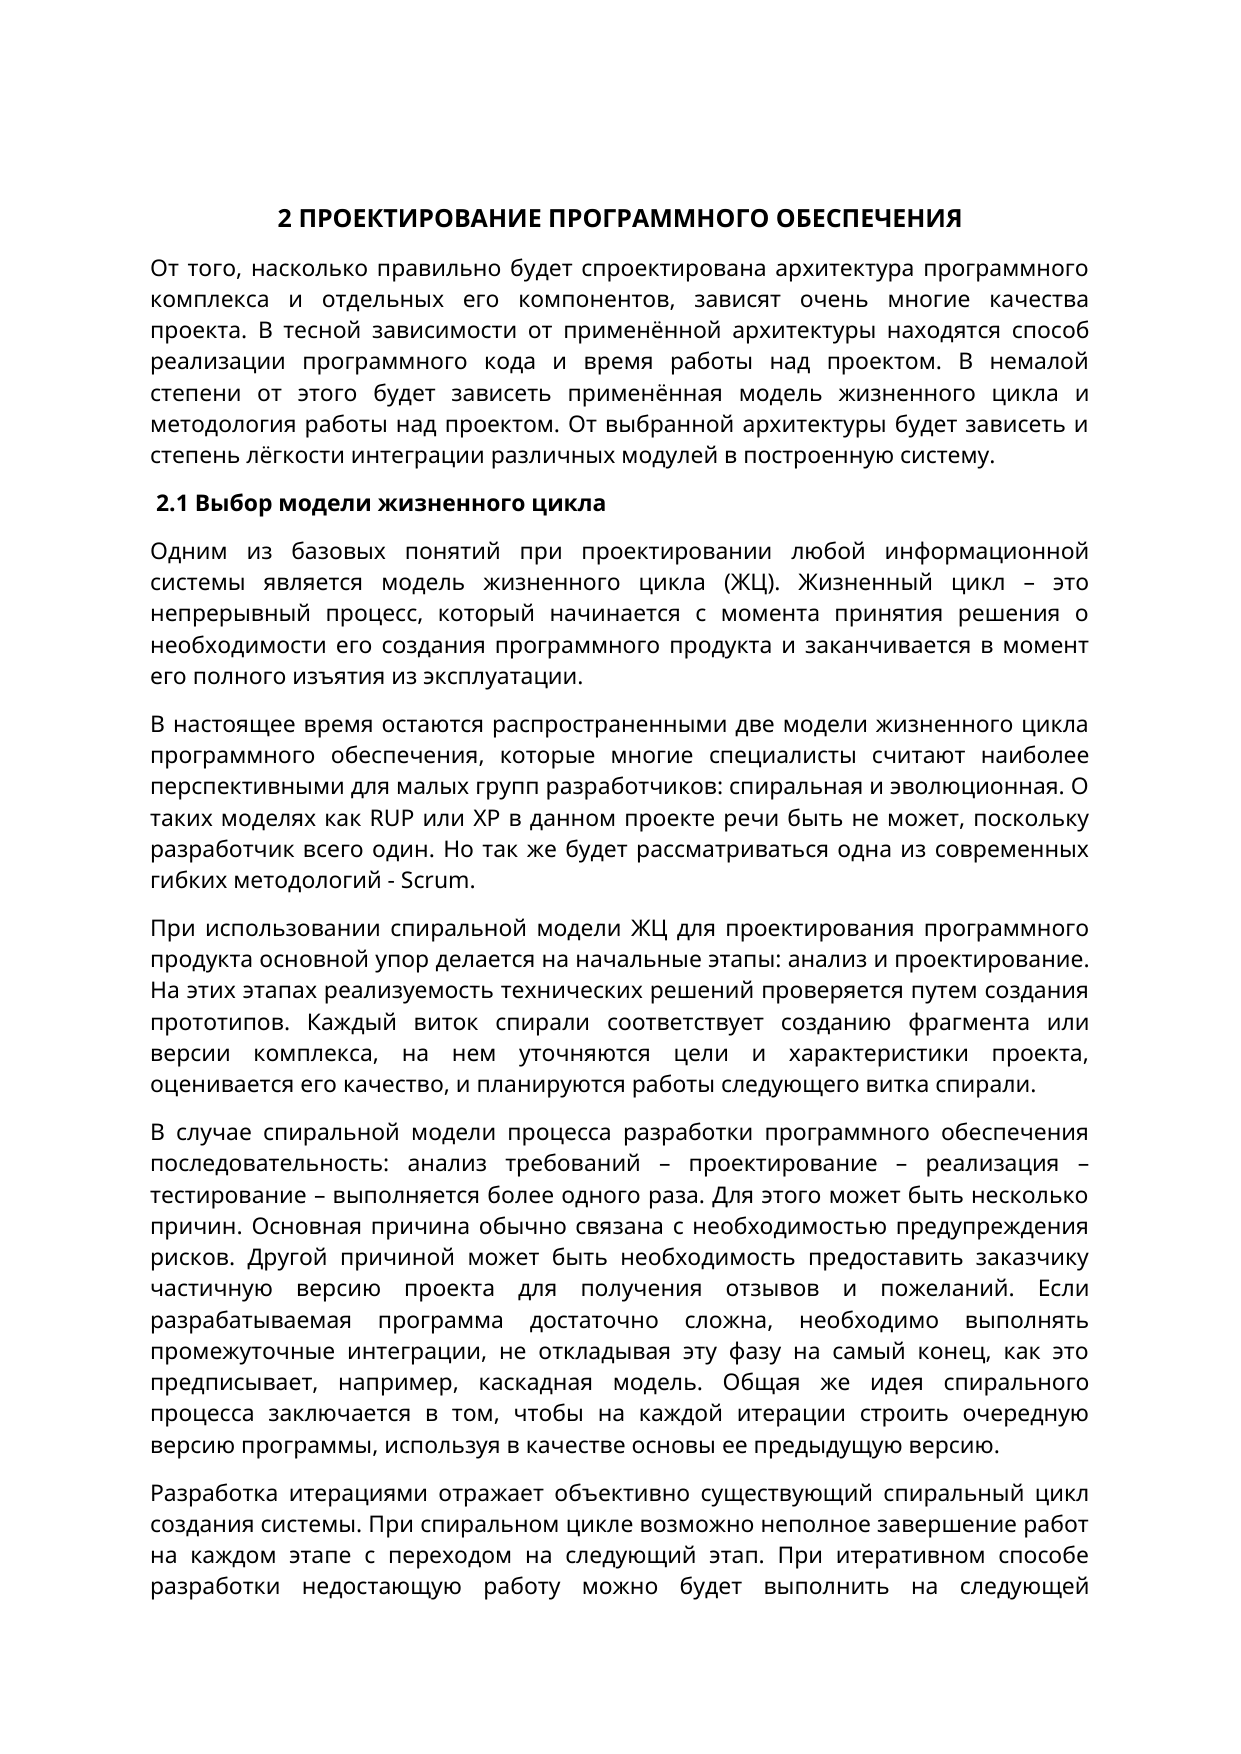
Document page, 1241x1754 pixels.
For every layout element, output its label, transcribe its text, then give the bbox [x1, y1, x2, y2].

text 2.1 Выбор модели жизненного цикла [150, 487, 1090, 518]
text 2 ПРОЕКТИРОВАНИЕ ПРОГРАММНОГО ОБЕСПЕЧЕНИЯ [150, 201, 1090, 235]
text Разработка итерациями отражает объективно существующий спиральный цикл создания системы. При спиральном цикле возможно неполное завершение работ на каждом этапе с переходом на следующий этап. При итеративном способе разработки недостающую работу можно будет выполнить на следующей [150, 1476, 1090, 1601]
text В настоящее время остаются распространенными две модели жизненного цикла программного обеспечения, которые многие специалисты считают наиболее перспективными для малых групп разработчиков: спиральная и эволюционная. О таких моделях как RUP или XP в данном проекте речи быть не может, поскольку разработчик всего один. Но так же будет рассматриваться одна из современных гибких методологий - Scrum. [150, 708, 1090, 895]
text В случае спиральной модели процесса разработки программного обеспечения последовательность: анализ требований – проектирование – реализация – тестирование – выполняется более одного раза. Для этого может быть несколько причин. Основная причина обычно связана с необходимостью предупреждения рисков. Другой причиной может быть необходимость предоставить заказчику частичную версию проекта для получения отзывов и пожеланий. Если разрабатываемая программа достаточно сложна, необходимо выполнять промежуточные интеграции, не откладывая эту фазу на самый конец, как это предписывает, например, каскадная модель. Общая же идея спирального процесса заключается в том, чтобы на каждой итерации строить очередную версию программы, используя в качестве основы ее предыдущую версию. [150, 1116, 1090, 1460]
text Одним из базовых понятий при проектировании любой информационной системы является модель жизненного цикла (ЖЦ). Жизненный цикл – это непрерывный процесс, который начинается с момента принятия решения о необходимости его создания программного продукта и заканчивается в момент его полного изъятия из эксплуатации. [150, 535, 1090, 691]
text При использовании спиральной модели ЖЦ для проектирования программного продукта основной упор делается на начальные этапы: анализ и проектирование. На этих этапах реализуемость технических решений проверяется путем создания прототипов. Каждый виток спирали соответствует созданию фрагмента или версии комплекса, на нем уточняются цели и характеристики проекта, оценивается его качество, и планируются работы следующего витка спирали. [150, 912, 1090, 1099]
text От того, насколько правильно будет спроектирована архитектура программного комплекса и отдельных его компонентов, зависят очень многие качества проекта. В тесной зависимости от применённой архитектуры находятся способ реализации программного кода и время работы над проектом. В немалой степени от этого будет зависеть применённая модель жизненного цикла и методология работы над проектом. От выбранной архитектуры будет зависеть и степень лёгкости интеграции различных модулей в построенную систему. [150, 251, 1090, 470]
